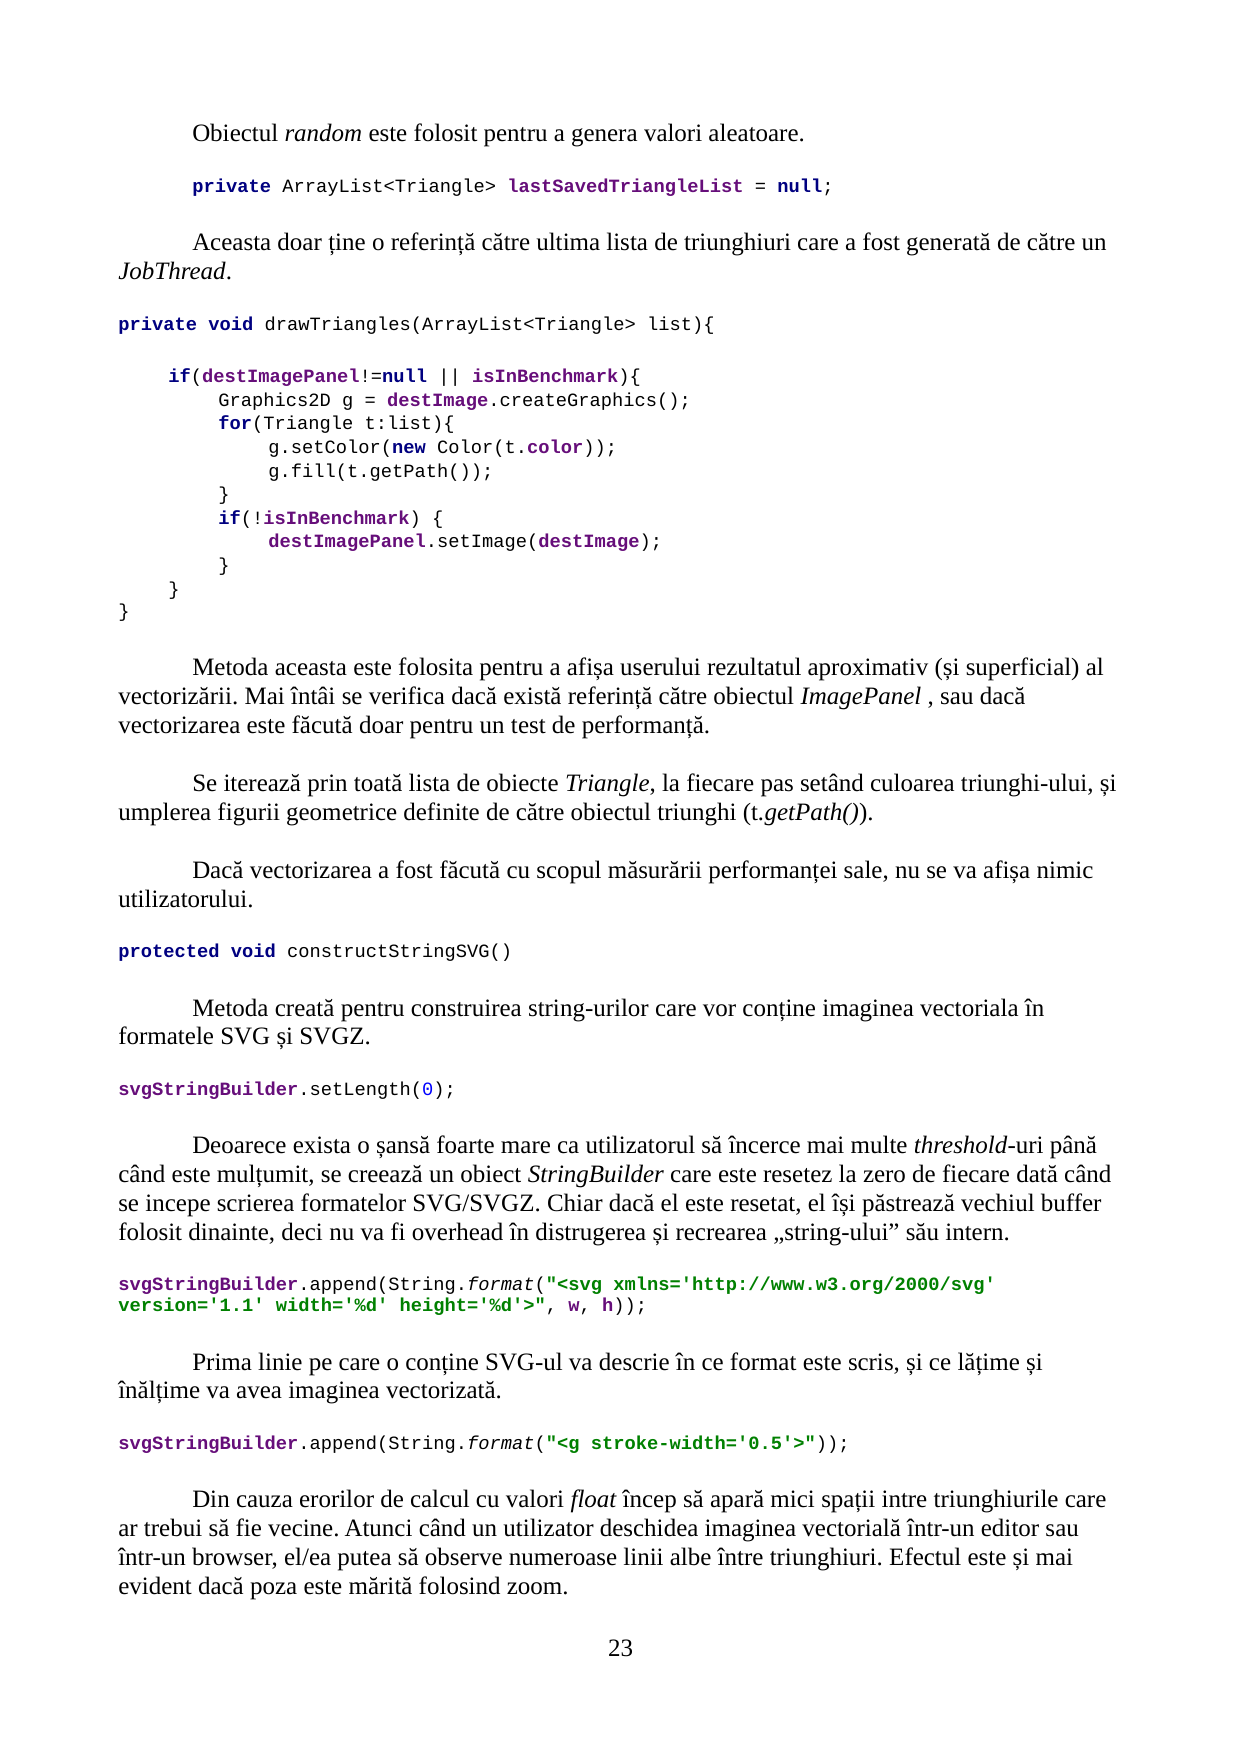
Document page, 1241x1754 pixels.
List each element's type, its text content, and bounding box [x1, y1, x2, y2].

text private ArrayList<Triangle> lastSavedTriangleList = null; [118, 177, 1122, 198]
text } [118, 554, 1122, 578]
text destImagePanel.setImage(destImage); [118, 531, 1122, 554]
text svgStringBuilder.setLength(0); [118, 1079, 1122, 1101]
text Metoda creată pentru construirea string-urilor care vor conține imaginea vectoriala în formatele SVG și SVGZ. [118, 993, 1122, 1050]
text } [118, 578, 1122, 601]
text if(destImagePanel!=null || isInBenchmark){ [118, 365, 1122, 389]
text Graphics2D g = destImage.createGraphics(); [118, 389, 1122, 412]
text protected void constructStringSVG() [118, 942, 1122, 963]
text Dacă vectorizarea a fost făcută cu scopul măsurării performanței sale, nu se va afișa nimic utilizatorului. [118, 855, 1122, 912]
text Deoarece exista o șansă foarte mare ca utilizatorul să încerce mai multe threshold-uri până când este mulțumit, se creează un obiect StringBuilder care este resetez la zero de fiecare dată când se incepe scrierea formatelor SVG/SVGZ. Chiar dacă el este resetat, el își păstrează vechiul buffer folosit dinainte, deci nu va fi overhead în distrugerea și recrearea „string-ului” său intern. [118, 1130, 1122, 1245]
text if(!isInBenchmark) { [118, 507, 1122, 531]
text Prima linie pe care o conține SVG-ul va descrie în ce format este scris, și ce lățime și înălțime va avea imaginea vectorizată. [118, 1347, 1122, 1404]
text svgStringBuilder.append(String.format("<svg xmlns='http://www.w3.org/2000/svg' version='1.1' width='%d' height='%d'>", w, h)); [118, 1275, 1122, 1317]
text } [118, 483, 1122, 507]
text for(Triangle t:list){ [118, 412, 1122, 436]
text Metoda aceasta este folosita pentru a afișa userului rezultatul aproximativ (și superficial) al vectorizării. Mai întâi se verifica dacă există referință către obiectul ImagePanel , sau dacă vectorizarea este făcută doar pentru un test de performanță. [118, 652, 1122, 738]
text Din cauza erorilor de calcul cu valori float încep să apară mici spații intre triunghiurile care ar trebui să fie vecine. Atunci când un utilizator deschidea imaginea vectorială într-un editor sau într-un browser, el/ea putea să observe numeroase linii albe între triunghiuri. Efectul este și mai evident dacă poza este mărită folosind zoom. [118, 1484, 1122, 1600]
text private void drawTriangles(ArrayList<Triangle> list){ [118, 314, 1122, 336]
text Obiectul random este folosit pentru a genera valori aleatoare. [118, 118, 1122, 147]
text Se iterează prin toată lista de obiecte Triangle, la fiecare pas setând culoarea triunghi-ului, și umplerea figurii geometrice definite de către obiectul triunghi (t.getPath()). [118, 768, 1122, 825]
text g.fill(t.getPath()); [118, 459, 1122, 483]
text } [118, 601, 1122, 623]
text g.setColor(new Color(t.color)); [118, 436, 1122, 459]
text Aceasta doar ține o referință către ultima lista de triunghiuri care a fost generată de către un JobThread. [118, 227, 1122, 285]
text svgStringBuilder.append(String.format("<g stroke-width='0.5'>")); [118, 1434, 1122, 1455]
